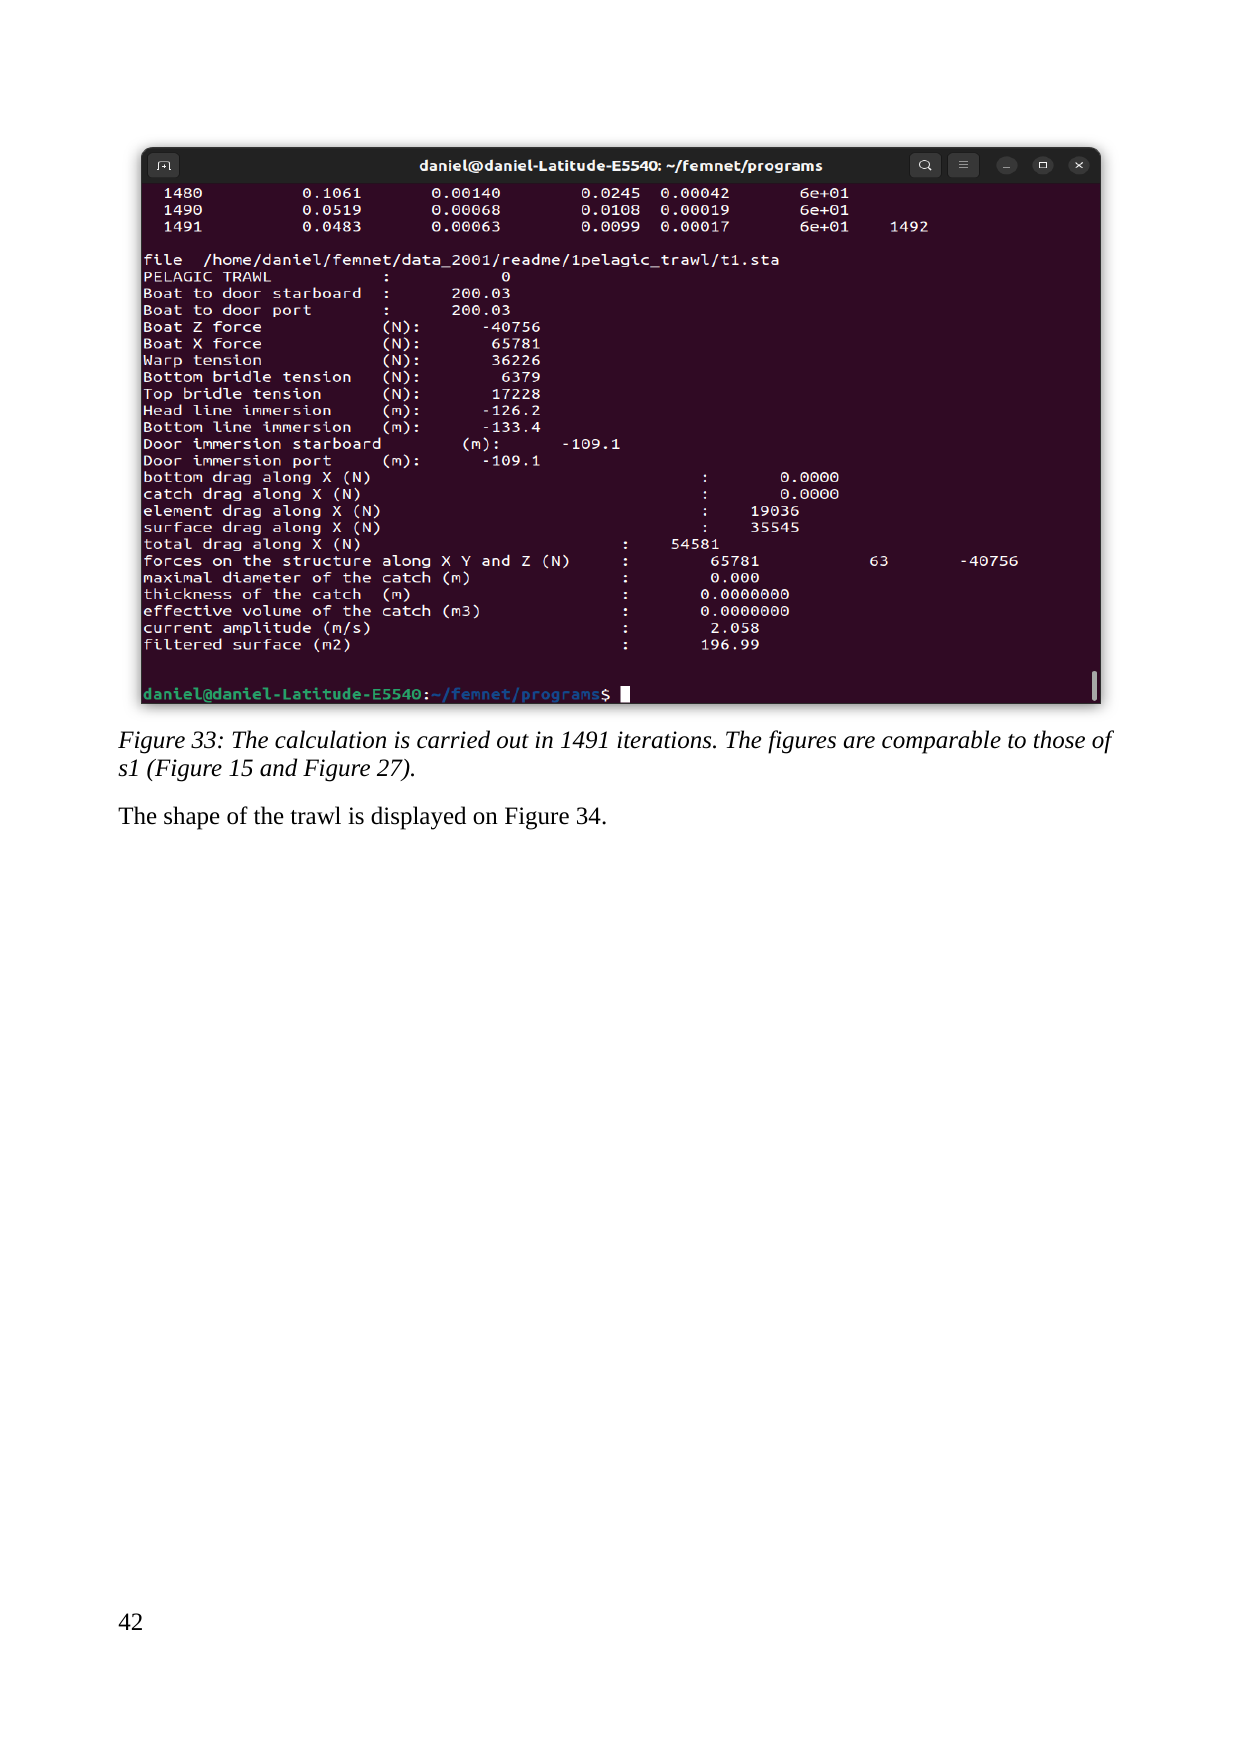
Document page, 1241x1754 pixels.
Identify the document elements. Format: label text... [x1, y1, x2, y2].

text The shape of the trawl is displayed on Figure 34. [118, 801, 1122, 830]
picture [118, 130, 1123, 725]
text Figure 33: The calculation is carried out in 1491 iterations. The figures are comparable to those of s1 (Figure 15 and Figure 27). [118, 725, 1122, 782]
